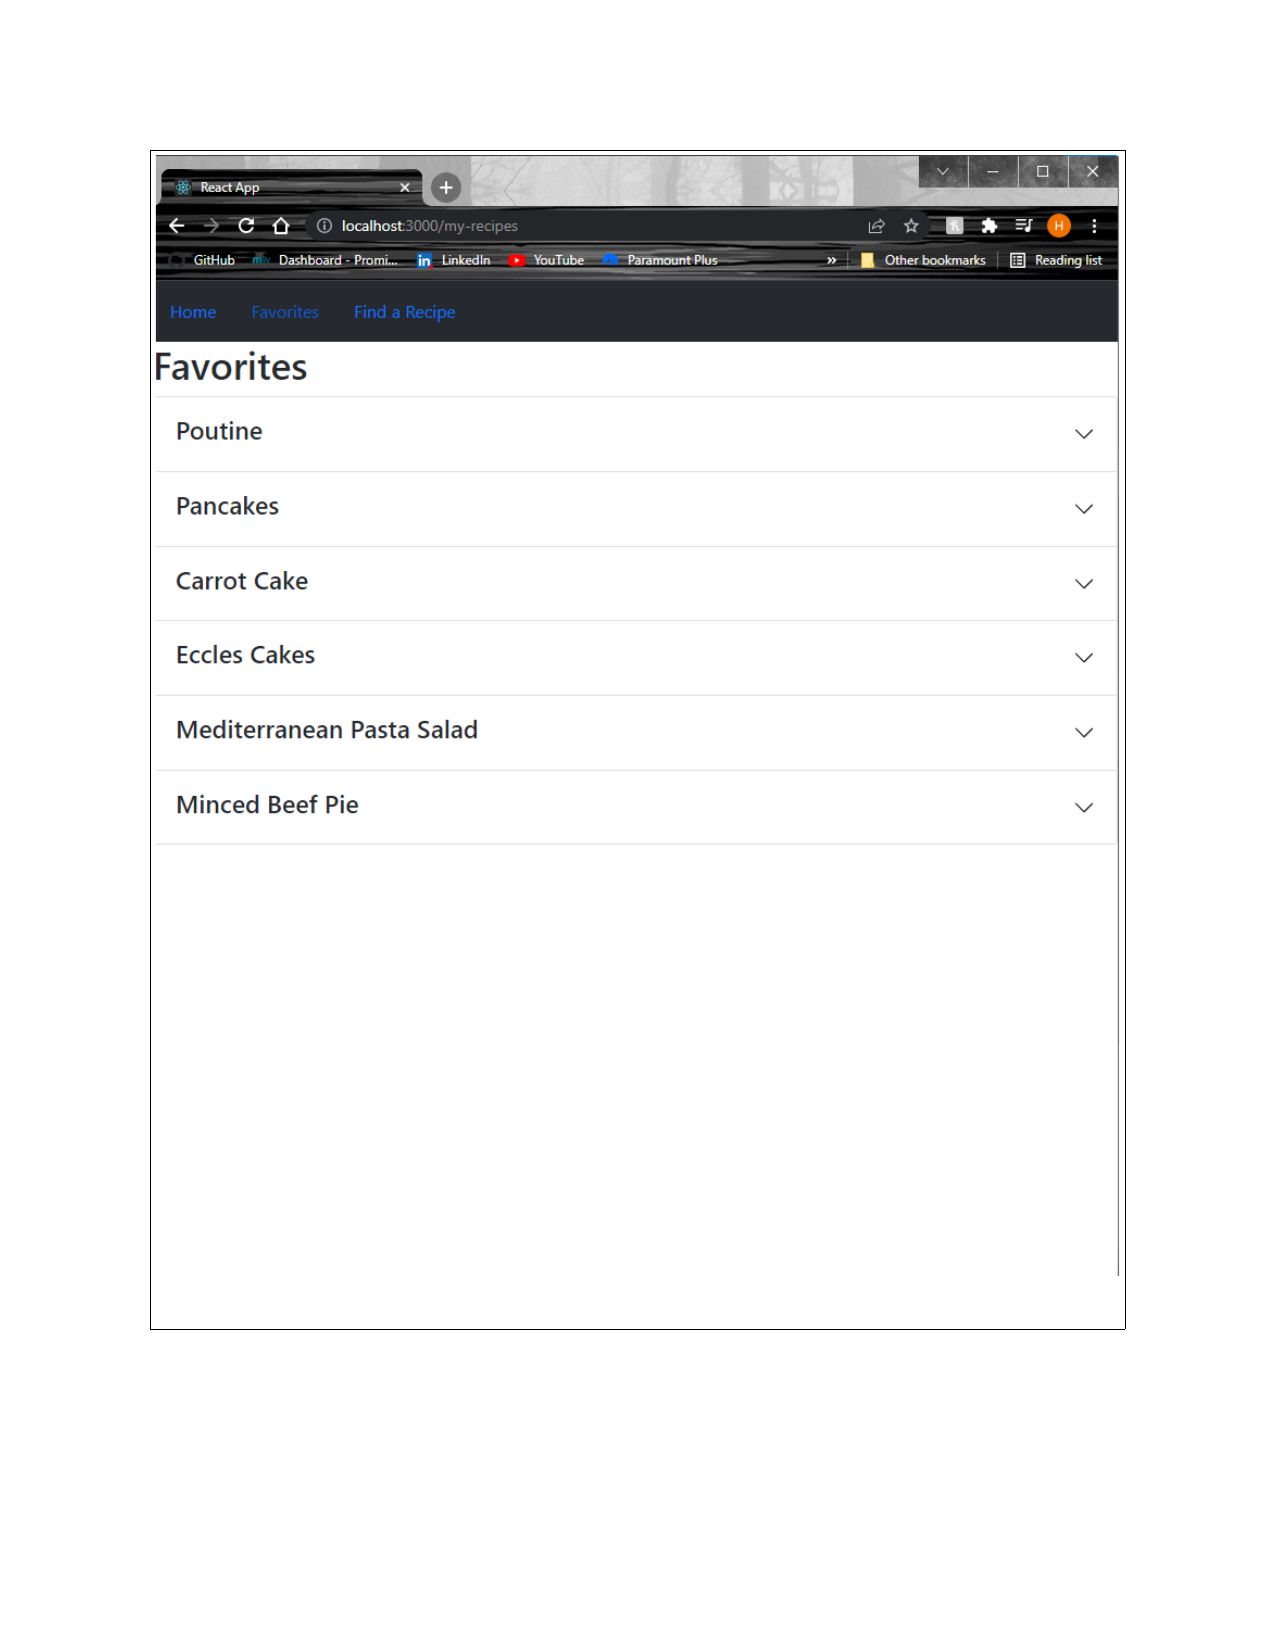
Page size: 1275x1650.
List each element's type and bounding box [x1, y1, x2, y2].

table_cell [151, 151, 1125, 1329]
picture [155, 155, 1120, 1276]
